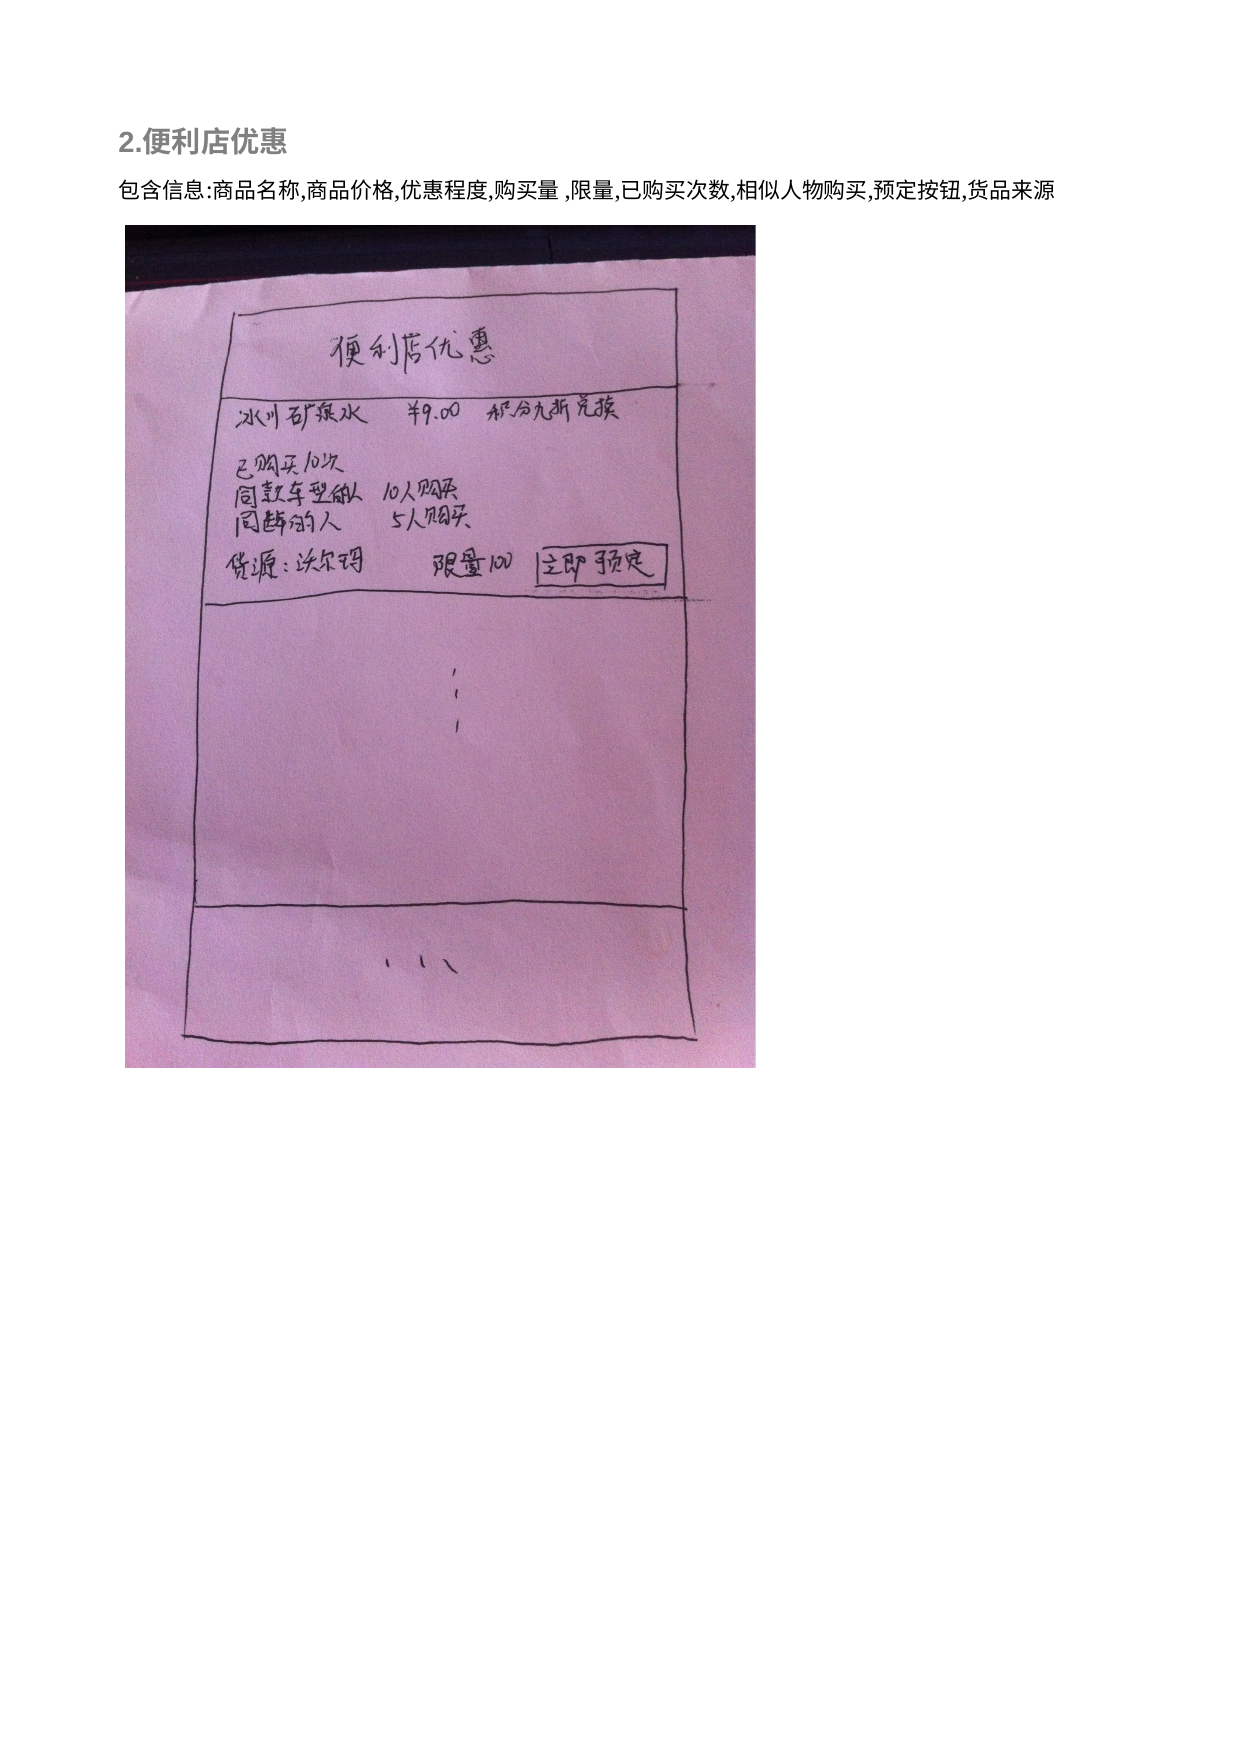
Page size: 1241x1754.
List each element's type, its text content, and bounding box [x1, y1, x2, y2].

subtitle 2.便利店优惠 [118, 118, 1122, 160]
picture [125, 225, 756, 1068]
text 包含信息:商品名称,商品价格,优惠程度,购买量 ,限量,已购买次数,相似人物购买,预定按钮,货品来源 [118, 173, 1122, 204]
